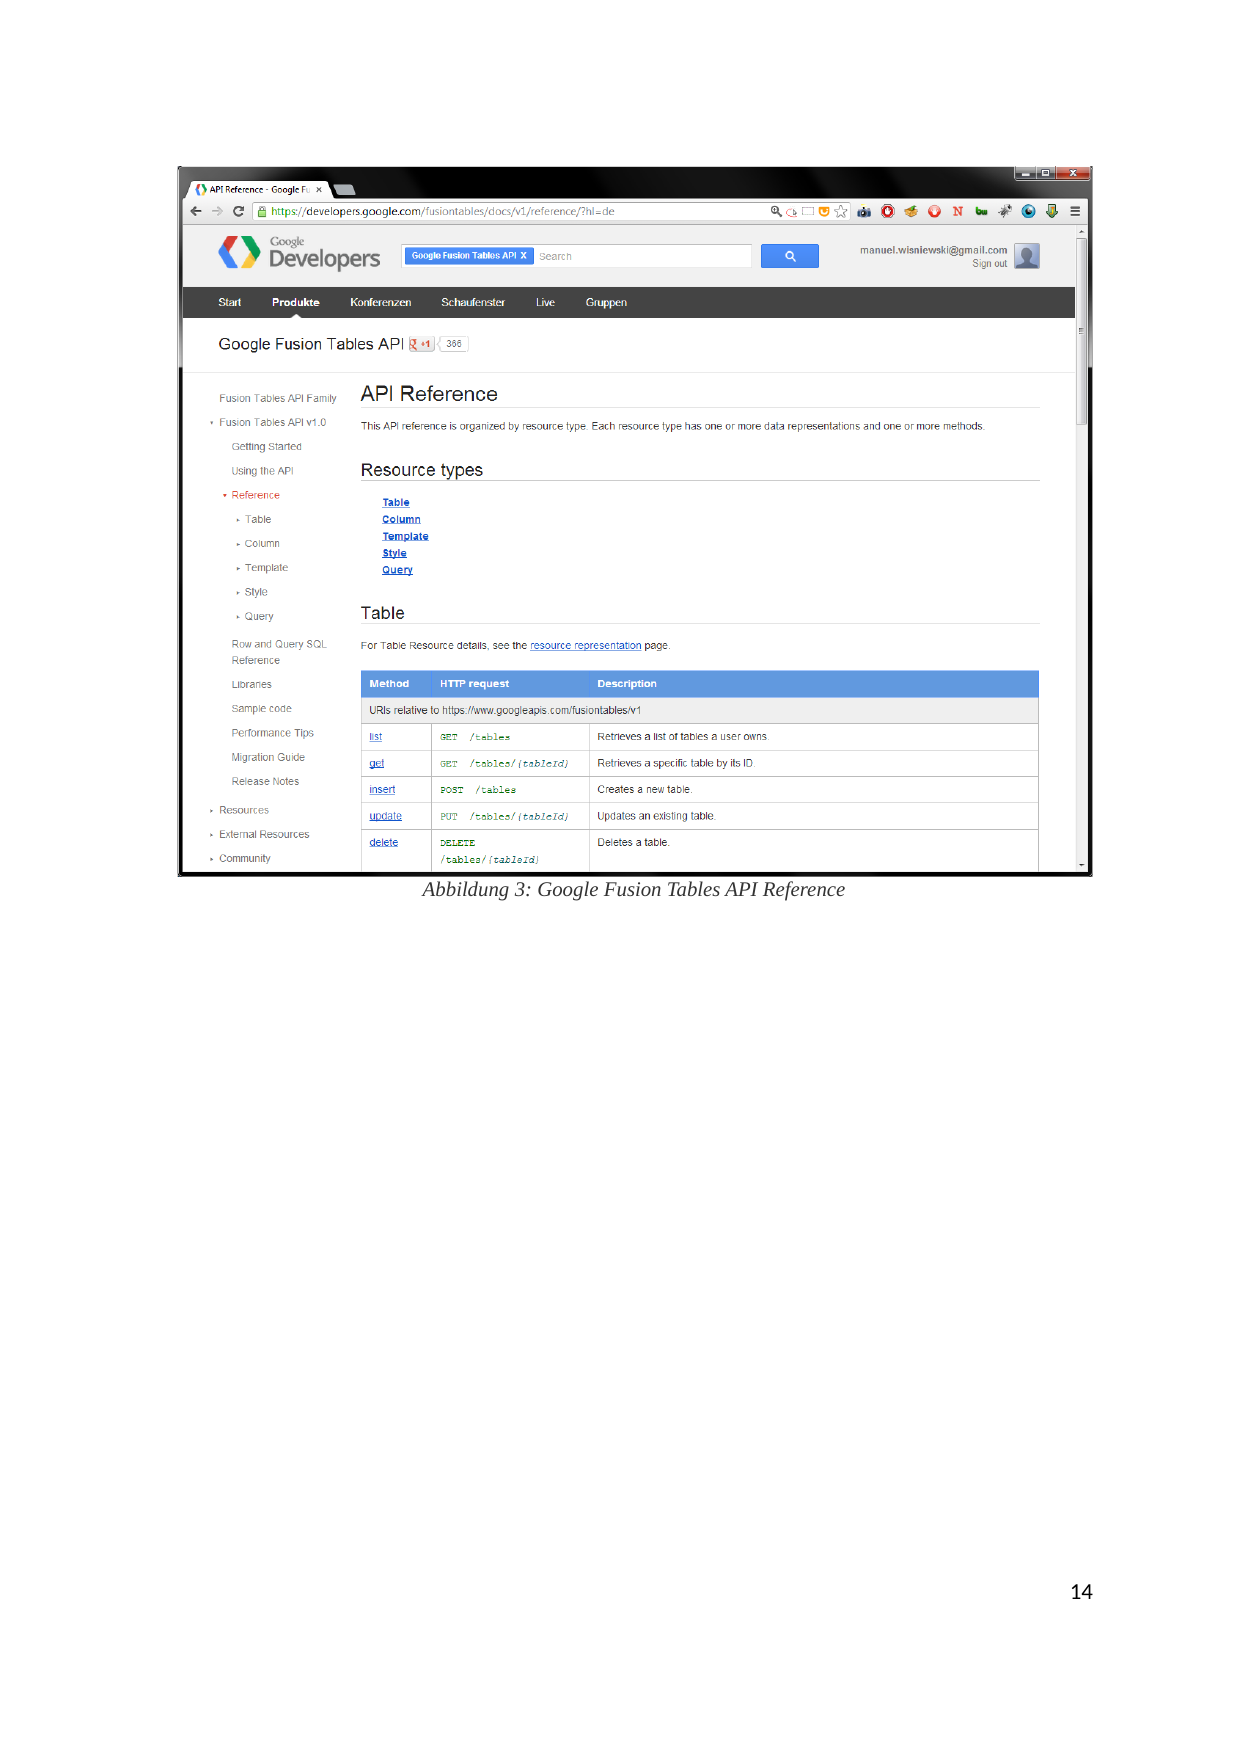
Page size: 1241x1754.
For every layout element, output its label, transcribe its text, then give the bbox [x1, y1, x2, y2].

picture [177, 166, 1093, 877]
text Abbildung 3: Google Fusion Tables API Reference [177, 877, 1093, 901]
